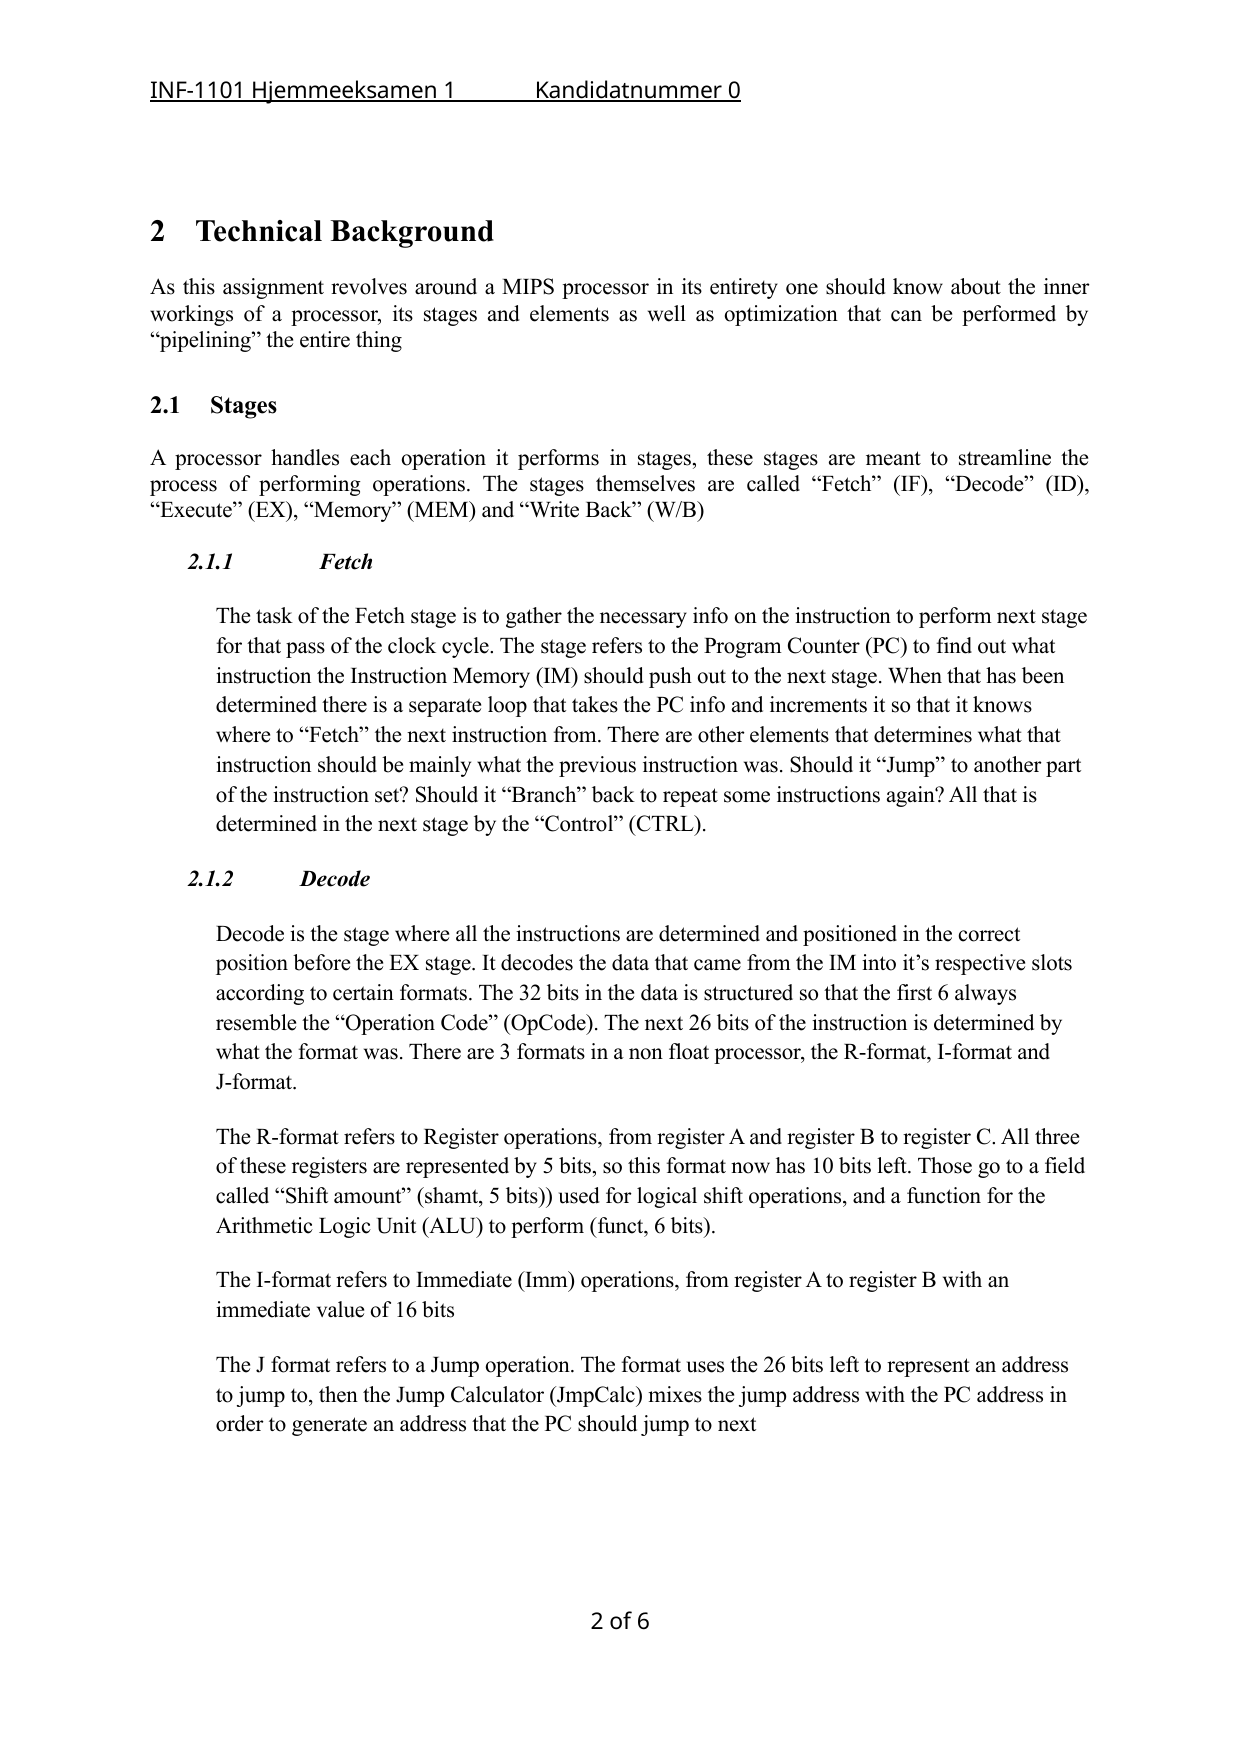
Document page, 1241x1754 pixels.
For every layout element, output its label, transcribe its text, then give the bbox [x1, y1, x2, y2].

text As this assignment revolves around a MIPS processor in its entirety one should know about the inner workings of a processor, its stages and elements as well as optimization that can be performed by “pipelining” the entire thing [150, 273, 1090, 352]
subtitle The J format refers to a Jump operation. The format uses the 26 bits left to represent an address to jump to, then the Jump Calculator (JmpCalc) mixes the jump address with the PC address in order to generate an address that the PC should jump to next [216, 1351, 1090, 1437]
subtitle Stages [150, 390, 1090, 419]
subtitle The R-format refers to Register operations, from register A and register B to register C. All three of these registers are represented by 5 bits, so this format now has 10 bits left. Those go to a field called “Shift amount” (shamt, 5 bits)) used for logical shift operations, and a function for the Arithmetic Logic Unit (ALU) to perform (funct, 6 bits). [216, 1123, 1090, 1238]
text A processor handles each operation it performs in stages, these stages are meant to streamline the process of performing operations. The stages themselves are called “Fetch” (IF), “Decode” (ID), “Execute” (EX), “Memory” (MEM) and “Write Back” (W/B) [150, 444, 1090, 523]
subtitle Technical Background [150, 212, 1090, 248]
subtitle Decode is the stage where all the instructions are determined and positioned in the correct position before the EX stage. It decodes the data that came from the IM into it’s respective slots according to certain formats. The 32 bits in the data is structured so that the first 6 always resemble the “Operation Code” (OpCode). The next 26 bits of the instruction is determined by what the format was. There are 3 formats in a non float processor, the R-format, I-format and J-format. [216, 920, 1090, 1094]
subtitle Fetch [187, 548, 1090, 574]
subtitle Decode [187, 865, 1090, 891]
subtitle The task of the Fetch stage is to gather the necessary info on the instruction to perform next stage for that pass of the clock cycle. The stage refers to the Program Counter (PC) to find out what instruction the Instruction Memory (IM) should push out to the next stage. When that has been determined there is a separate loop that takes the PC info and increments it so that it knows where to “Fetch” the next instruction from. There are other elements that determines what that instruction should be mainly what the previous instruction was. Should it “Jump” to another part of the instruction set? Should it “Branch” back to repeat some instructions again? All that is determined in the next stage by the “Control” (CTRL). [216, 602, 1090, 837]
subtitle The I-format refers to Immediate (Imm) operations, from register A to register B with an immediate value of 16 bits [216, 1267, 1090, 1323]
